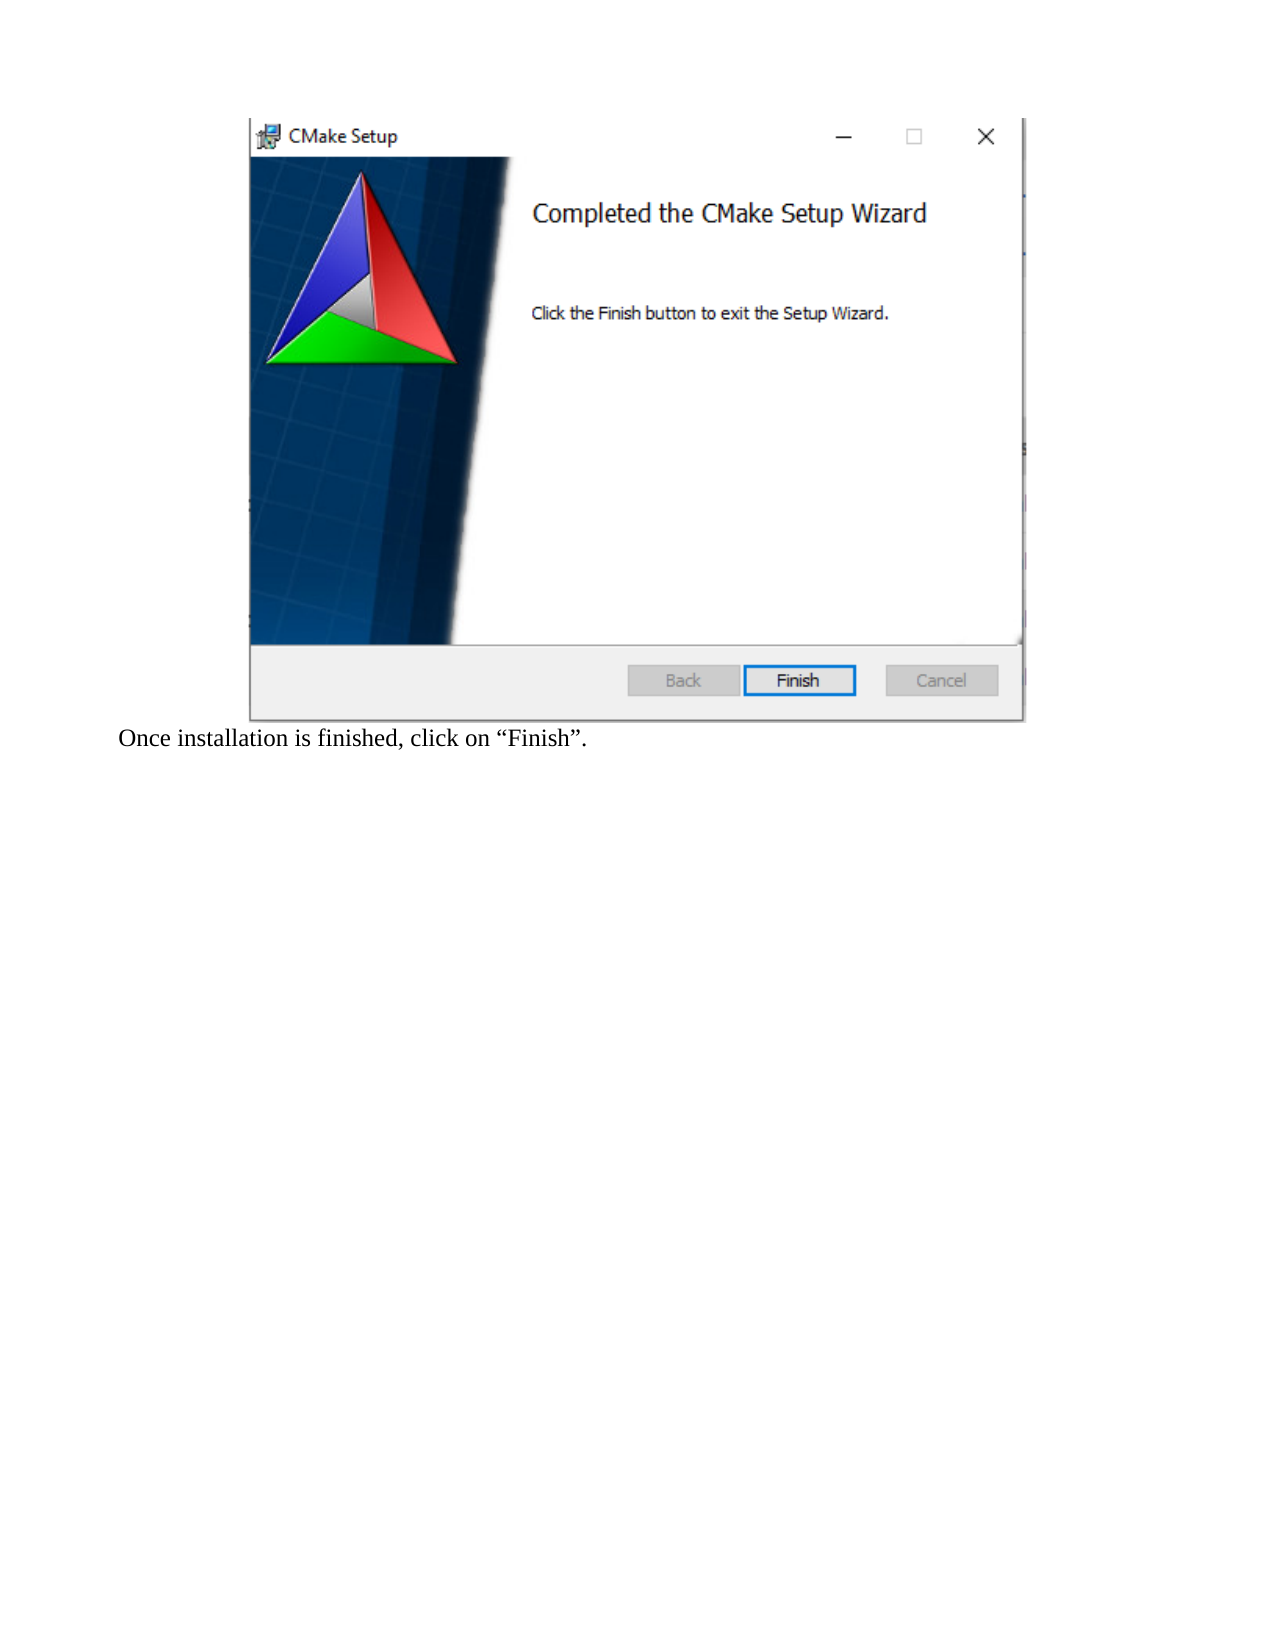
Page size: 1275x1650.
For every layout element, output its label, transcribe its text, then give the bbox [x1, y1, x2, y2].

picture [248, 118, 1027, 723]
text Once installation is finished, click on “Finish”. [118, 118, 1157, 752]
